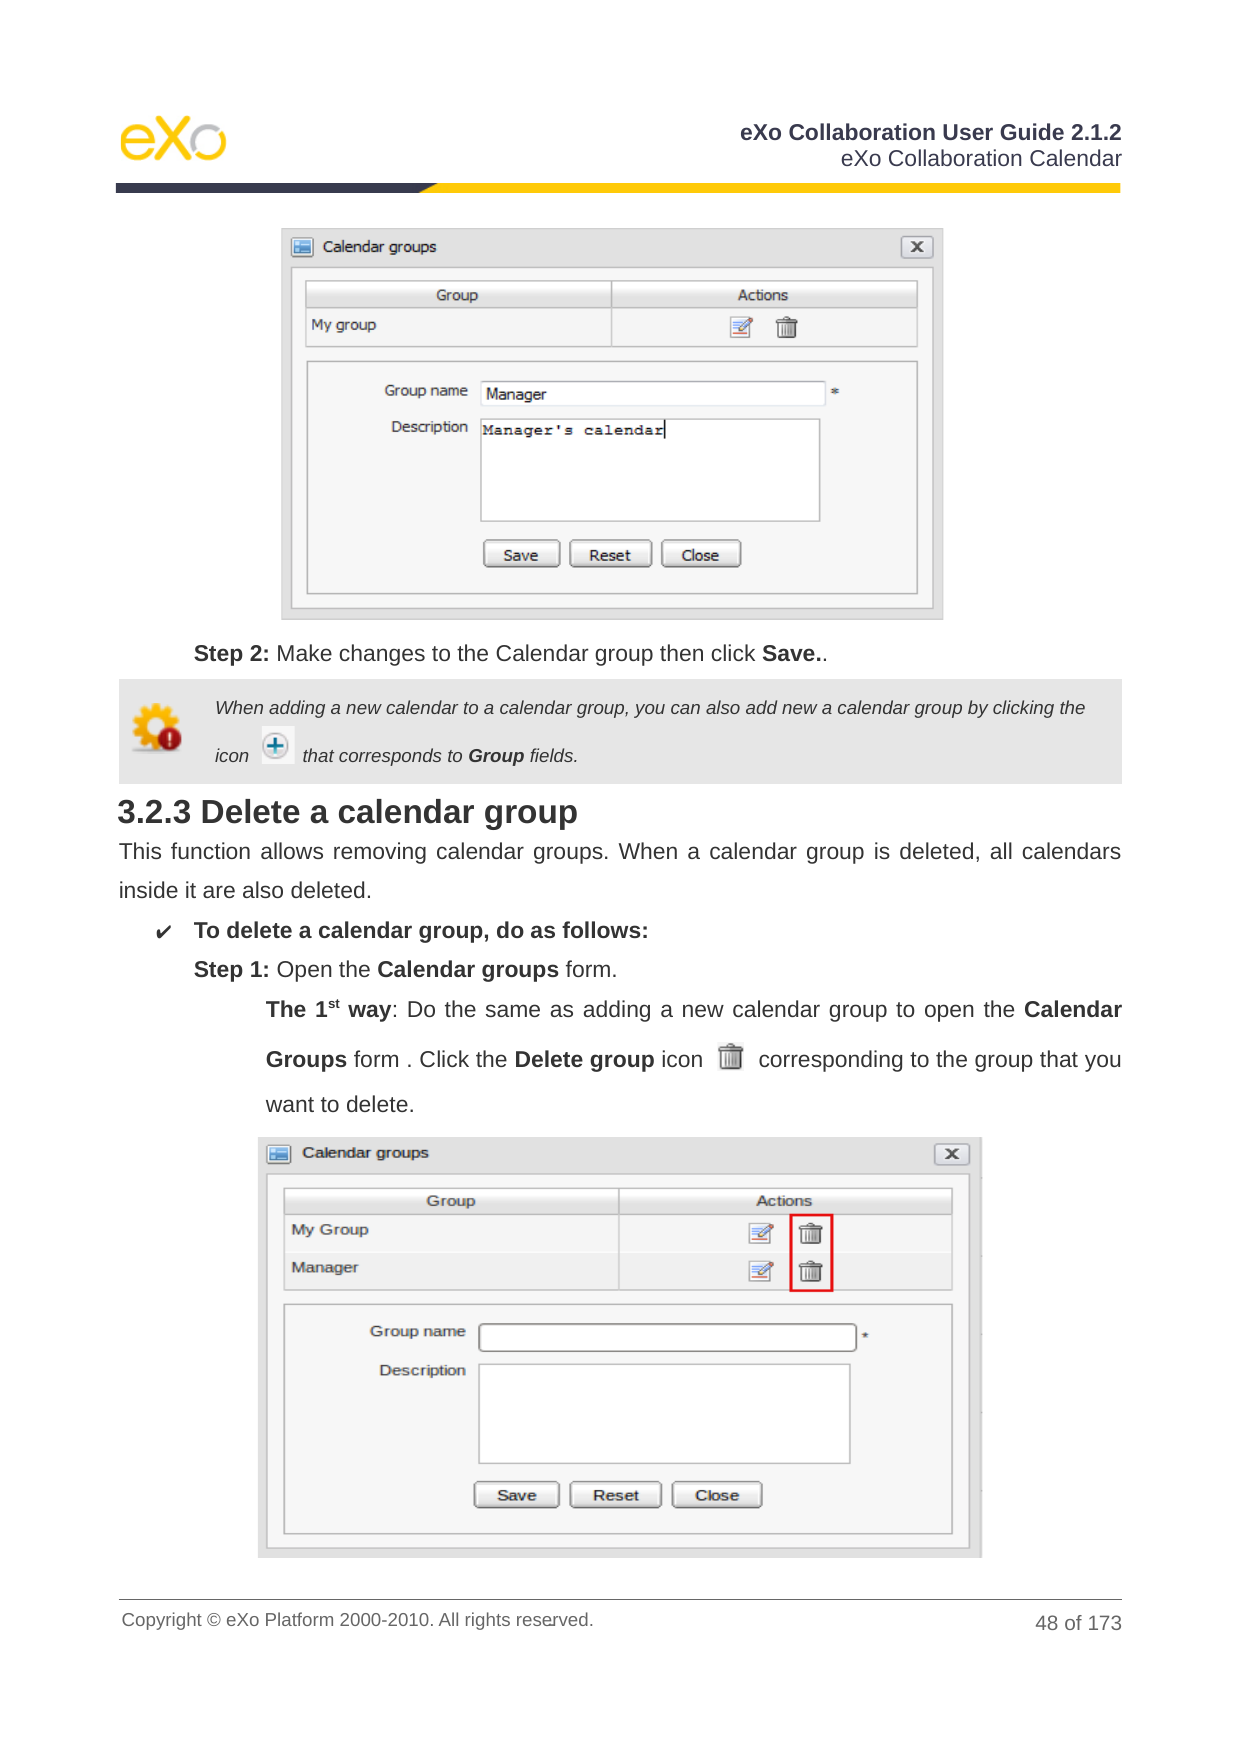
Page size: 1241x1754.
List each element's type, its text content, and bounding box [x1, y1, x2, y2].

picture [120, 115, 227, 161]
picture [131, 703, 182, 754]
list Step 1: Open the Calendar groups form. [156, 956, 1122, 982]
list To delete a calendar group, do as follows: [156, 917, 1122, 943]
list Step 2: Make changes to the Calendar group then click Save.. [156, 228, 1122, 666]
picture [717, 1042, 744, 1071]
subtitle Delete a calendar group [117, 792, 1122, 830]
picture [257, 1137, 983, 1558]
picture [281, 228, 944, 620]
text This function allows removing calendar groups. When a calendar group is deleted, all calendars inside it are also deleted. [118, 838, 1122, 903]
table_header When adding a new calendar to a calendar group, you can also add new a calendar group by clicking the icon that corresponds to Group fields. [209, 679, 1122, 784]
list The 1st way: Do the same as adding a new calendar group to open the Calendar Groups form . Click the Delete group icon corresponding to the group that you want to delete. [228, 996, 1122, 1118]
table_header [119, 679, 209, 784]
picture [261, 726, 295, 764]
picture [115, 183, 1121, 193]
